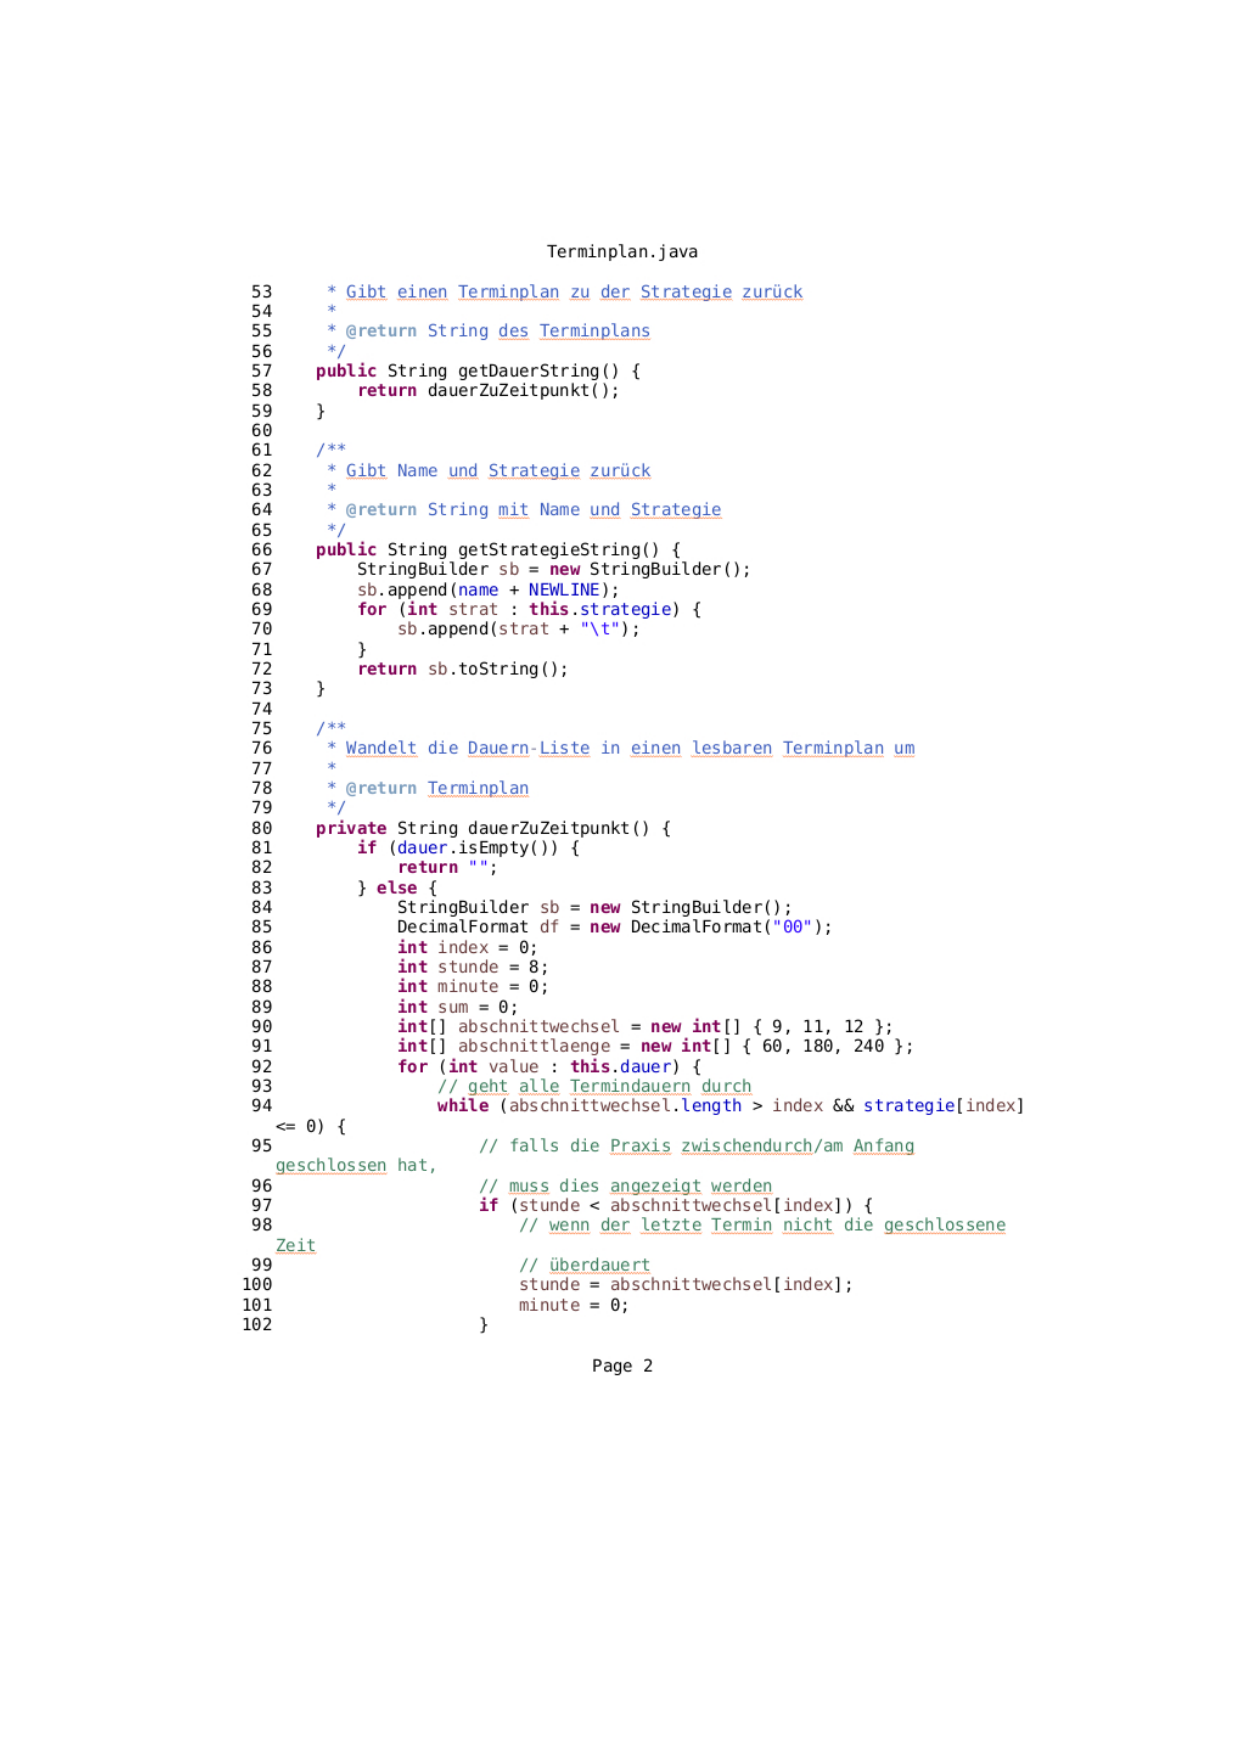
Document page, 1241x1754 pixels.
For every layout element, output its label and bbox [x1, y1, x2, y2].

picture [120, 120, 1125, 1542]
